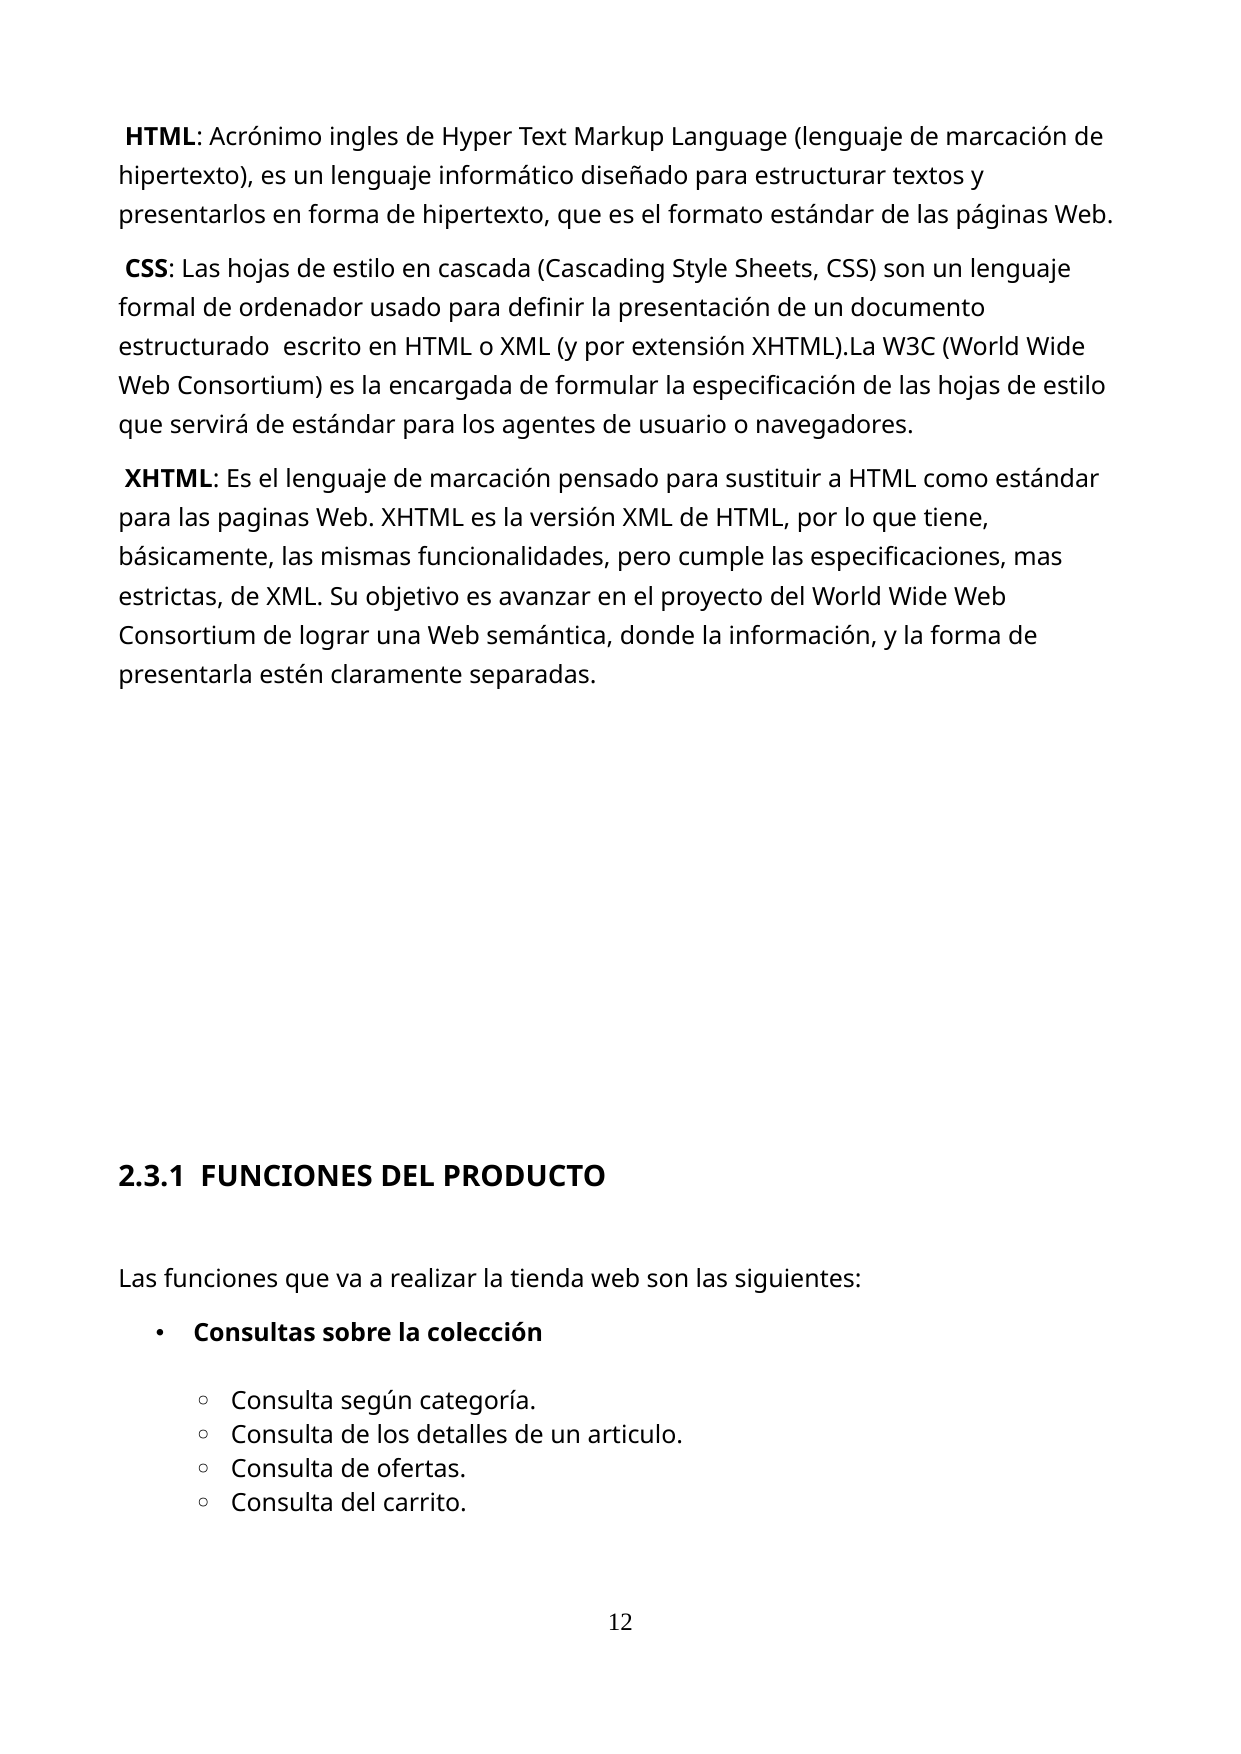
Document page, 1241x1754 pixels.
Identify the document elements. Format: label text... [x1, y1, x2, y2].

list Consulta del carrito. [193, 1485, 1122, 1519]
text CSS: Las hojas de estilo en cascada (Cascading Style Sheets, CSS) son un lenguaje formal de ordenador usado para definir la presentación de un documento estructurado escrito en HTML o XML (y por extensión XHTML).La W3C (World Wide Web Consortium) es la encargada de formular la especificación de las hojas de estilo que servirá de estándar para los agentes de usuario o navegadores. [118, 250, 1122, 441]
list Consulta de ofertas. [193, 1451, 1122, 1485]
list Consultas sobre la colección [156, 1315, 1122, 1349]
list Consulta según categoría. [193, 1383, 1122, 1417]
text HTML: Acrónimo ingles de Hyper Text Markup Language (lenguaje de marcación de hipertexto), es un lenguaje informático diseñado para estructurar textos y presentarlos en forma de hipertexto, que es el formato estándar de las páginas Web. [118, 118, 1122, 231]
list Consulta de los detalles de un articulo. [193, 1417, 1122, 1451]
text XHTML: Es el lenguaje de marcación pensado para sustituir a HTML como estándar para las paginas Web. XHTML es la versión XML de HTML, por lo que tiene, básicamente, las mismas funcionalidades, pero cumple las especificaciones, mas estrictas, de XML. Su objetivo es avanzar en el proyecto del World Wide Web Consortium de lograr una Web semántica, donde la información, y la forma de presentarla estén claramente separadas. [118, 461, 1122, 691]
text Las funciones que va a realizar la tienda web son las siguientes: [118, 1261, 1122, 1295]
subtitle 2.3.1 FUNCIONES DEL PRODUCTO [118, 1155, 1122, 1195]
